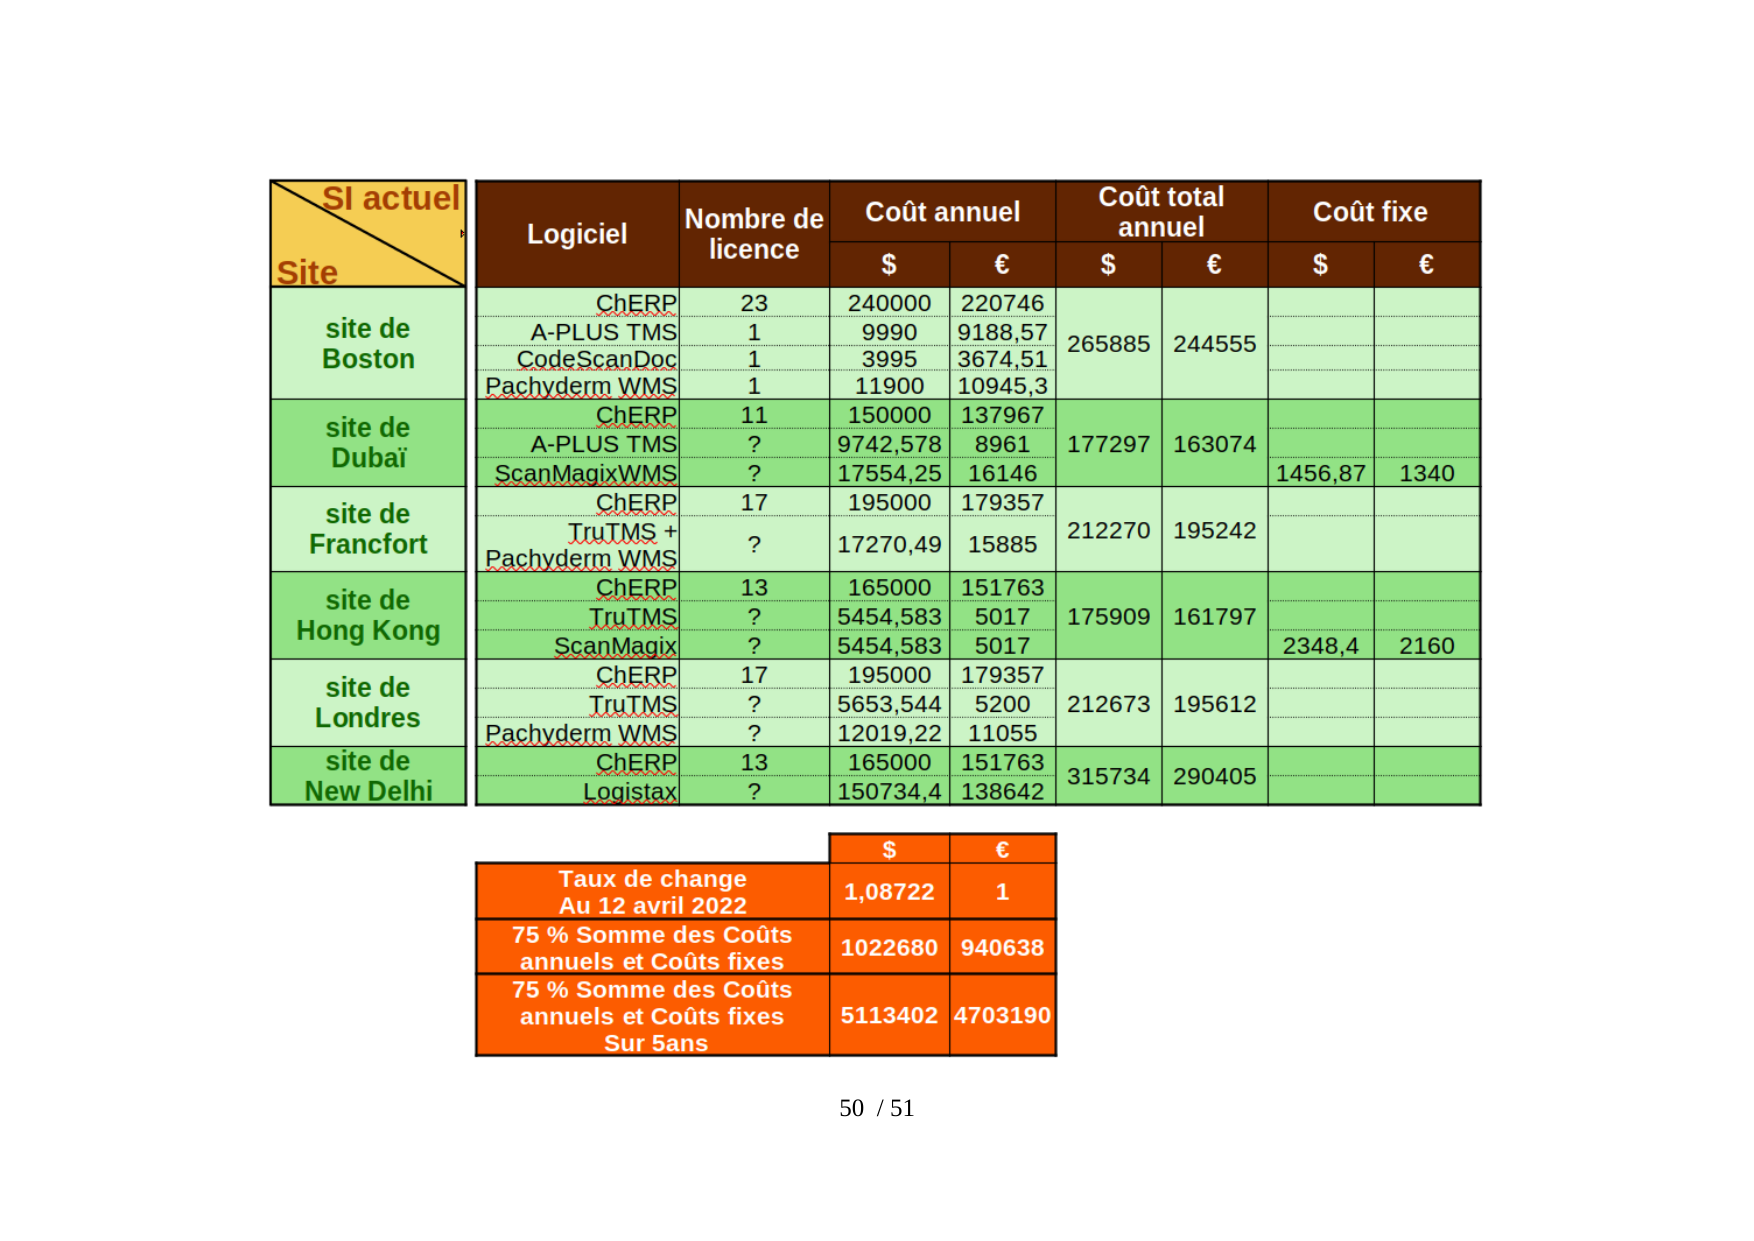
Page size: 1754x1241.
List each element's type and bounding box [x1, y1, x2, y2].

picture [266, 176, 1488, 1063]
